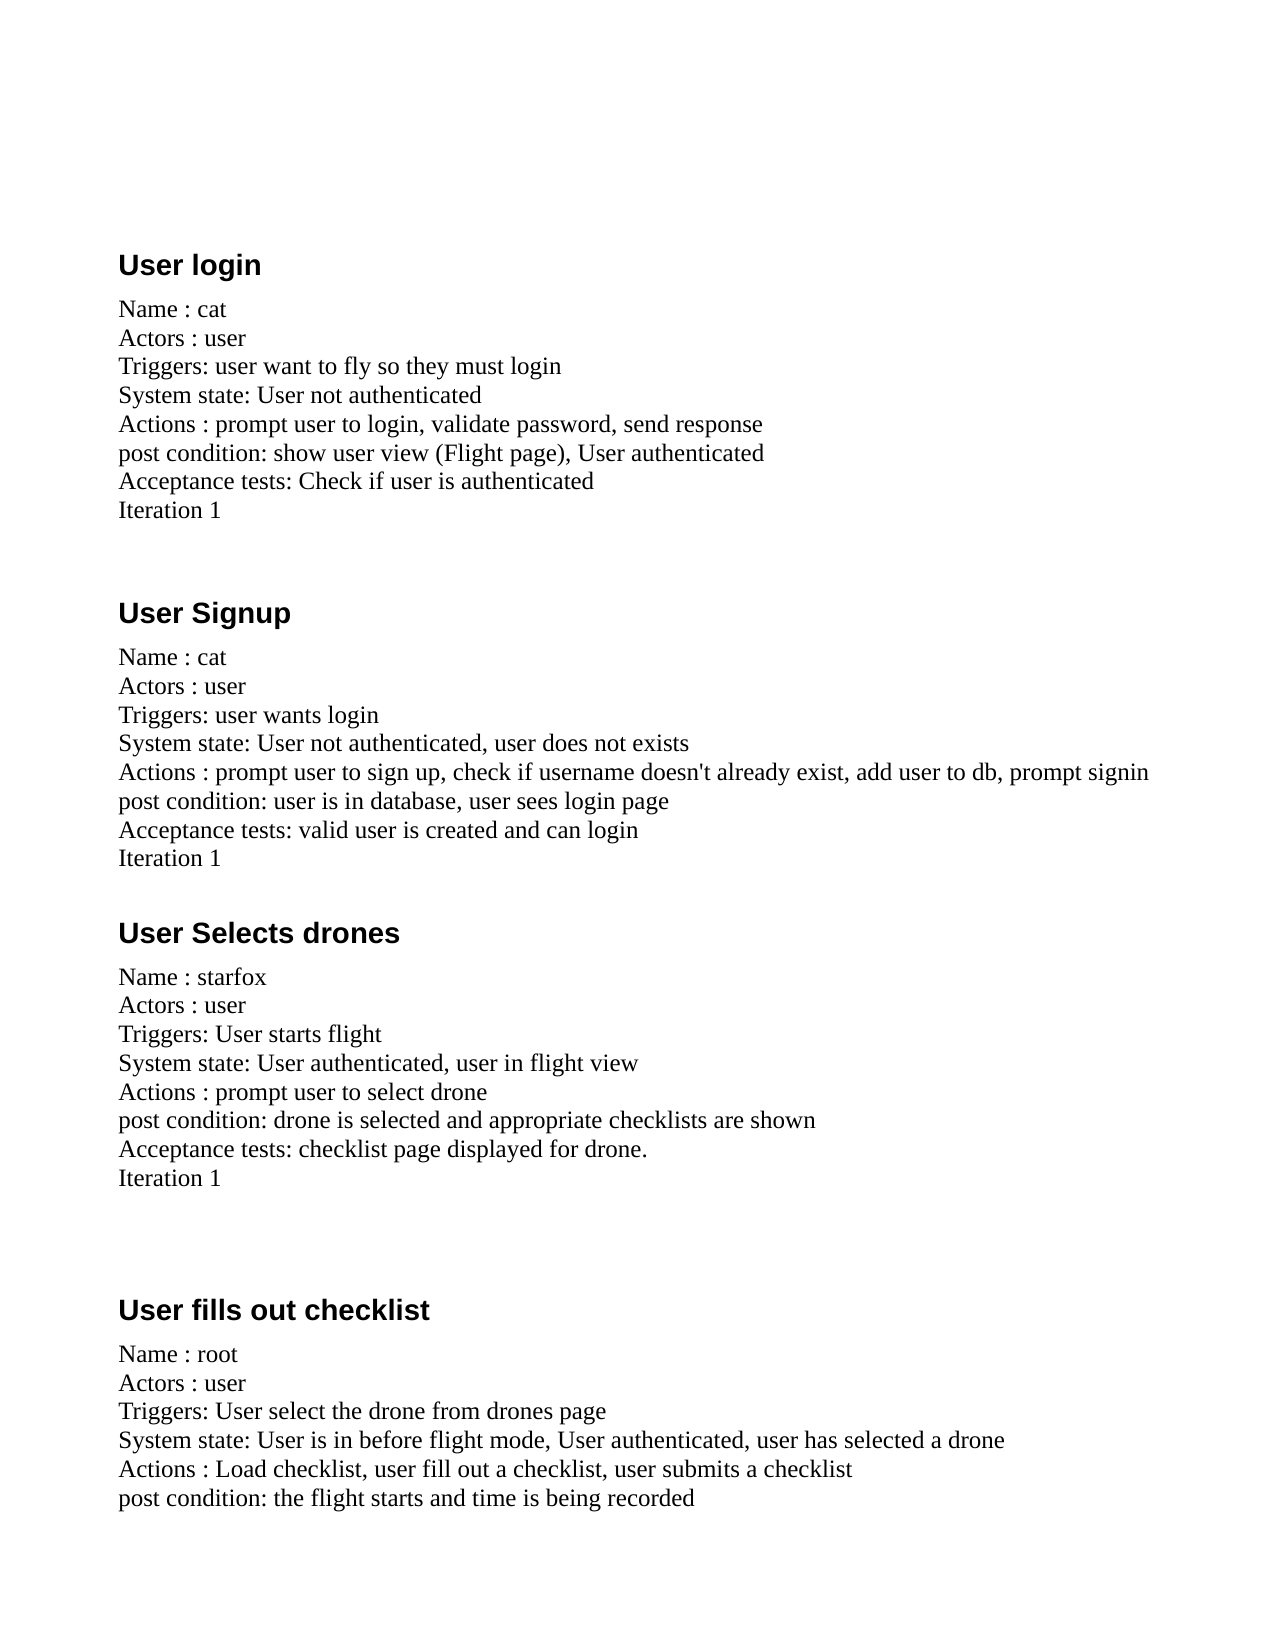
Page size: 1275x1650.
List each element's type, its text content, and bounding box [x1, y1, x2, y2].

text Acceptance tests: Check if user is authenticated [118, 466, 1157, 495]
text Actions : Load checklist, user fill out a checklist, user submits a checklist [118, 1454, 1157, 1483]
text Name : root [118, 1339, 1157, 1368]
text Triggers: User select the drone from drones page [118, 1396, 1157, 1425]
text Actors : user [118, 991, 1157, 1019]
text Name : cat [118, 294, 1157, 323]
text Actions : prompt user to login, validate password, send response [118, 409, 1157, 438]
text Name : cat [118, 642, 1157, 671]
text Acceptance tests: valid user is created and can login [118, 815, 1157, 843]
subtitle User login [118, 248, 1157, 281]
text Iteration 1 [118, 495, 1157, 524]
text post condition: the flight starts and time is being recorded [118, 1483, 1157, 1511]
text post condition: show user view (Flight page), User authenticated [118, 438, 1157, 466]
text System state: User is in before flight mode, User authenticated, user has selected a drone [118, 1425, 1157, 1454]
text post condition: user is in database, user sees login page [118, 786, 1157, 815]
text post condition: drone is selected and appropriate checklists are shown [118, 1106, 1157, 1134]
text Triggers: user wants login [118, 700, 1157, 728]
text System state: User not authenticated, user does not exists [118, 728, 1157, 757]
text Actions : prompt user to select drone [118, 1077, 1157, 1106]
text Actors : user [118, 671, 1157, 700]
text Acceptance tests: checklist page displayed for drone. [118, 1134, 1157, 1163]
subtitle User Selects drones [118, 916, 1157, 949]
text Triggers: user want to fly so they must login [118, 351, 1157, 380]
text Actors : user [118, 323, 1157, 351]
text Iteration 1 [118, 1163, 1157, 1192]
text System state: User authenticated, user in flight view [118, 1048, 1157, 1077]
text Actors : user [118, 1368, 1157, 1396]
text System state: User not authenticated [118, 380, 1157, 409]
subtitle User fills out checklist [118, 1293, 1157, 1326]
text Iteration 1 [118, 843, 1157, 872]
text Name : starfox [118, 962, 1157, 991]
text Actions : prompt user to sign up, check if username doesn't already exist, add user to db, prompt signin [118, 757, 1157, 786]
text Triggers: User starts flight [118, 1019, 1157, 1048]
subtitle User Signup [118, 596, 1157, 630]
